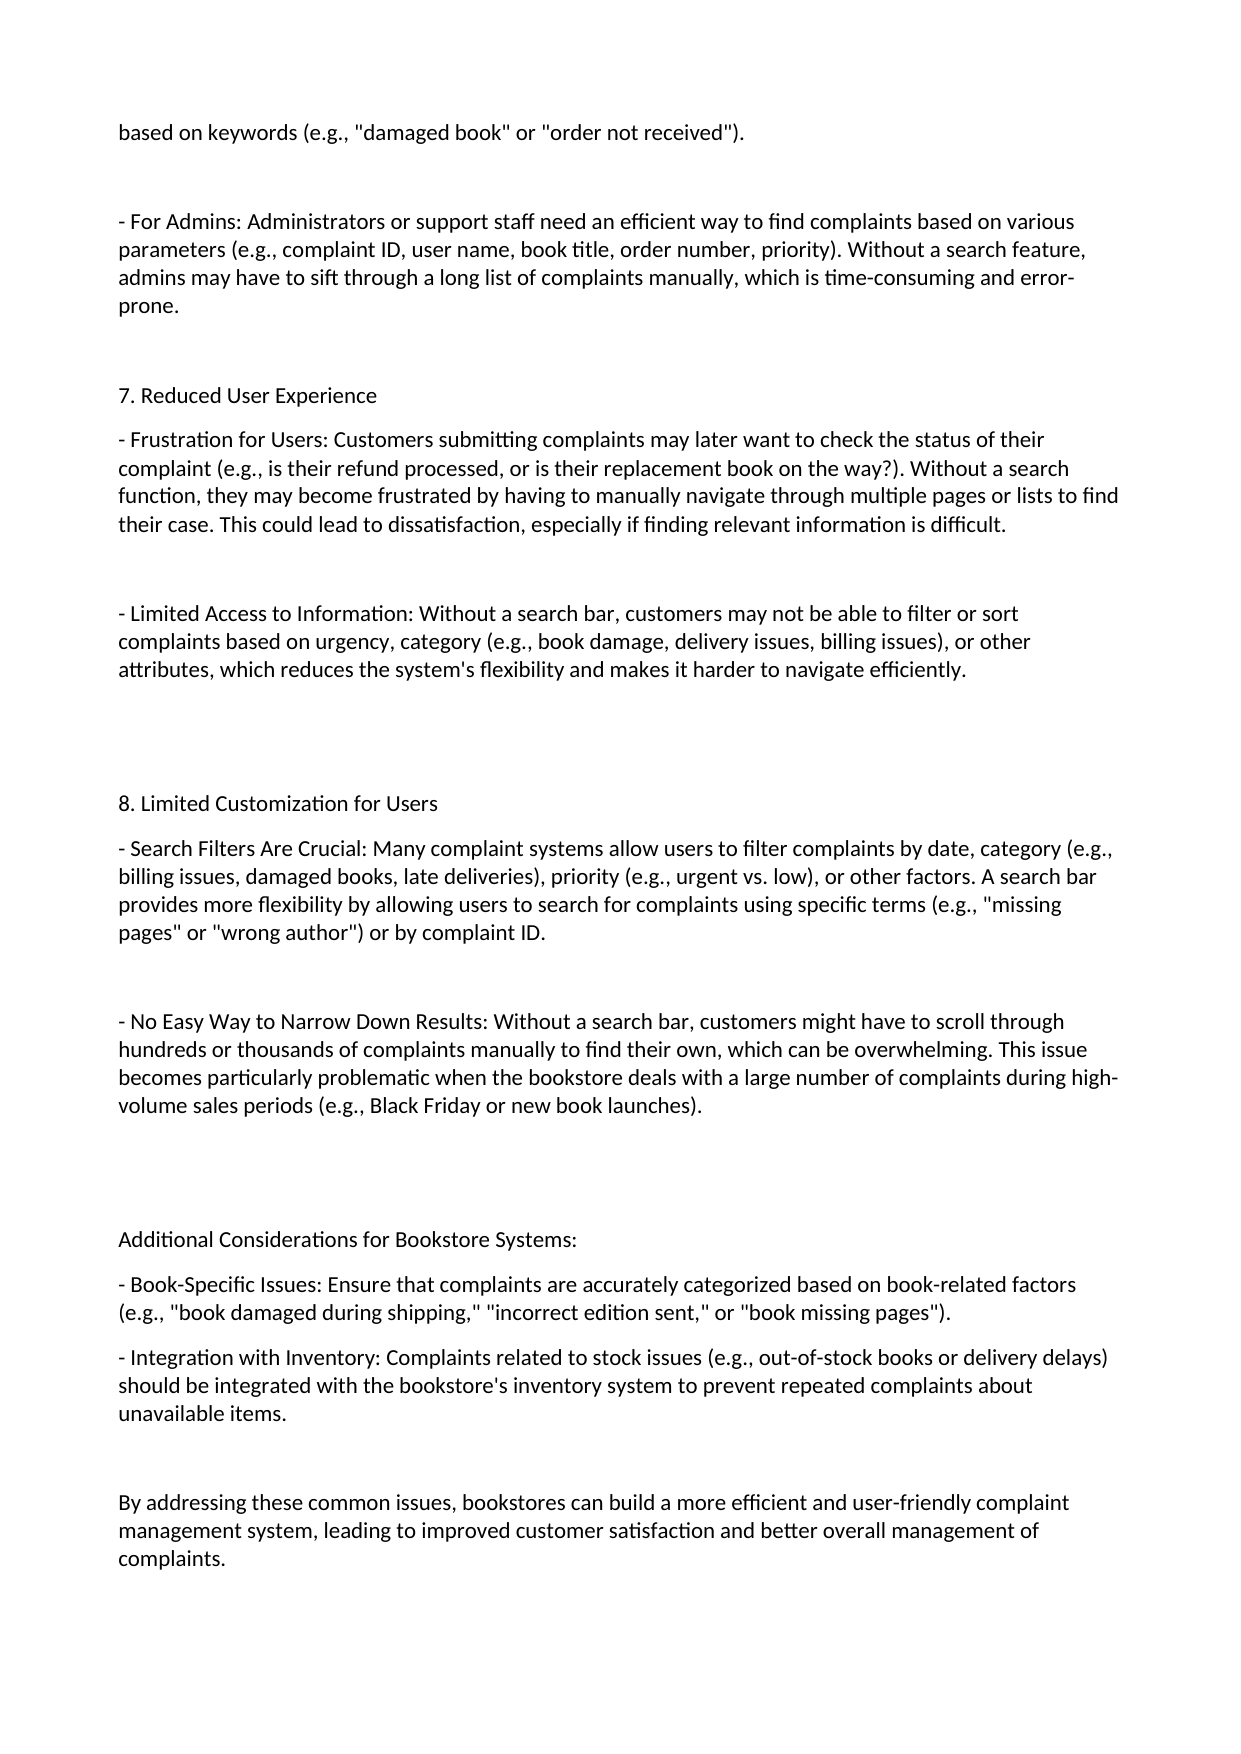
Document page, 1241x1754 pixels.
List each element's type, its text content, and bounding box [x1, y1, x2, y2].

text Additional Considerations for Bookstore Systems: [118, 1225, 1122, 1253]
text - Frustration for Users: Customers submitting complaints may later want to check the status of their complaint (e.g., is their refund processed, or is their replacement book on the way?). Without a search function, they may become frustrated by having to manually navigate through multiple pages or lists to find their case. This could lead to dissatisfaction, especially if finding relevant information is difficult. [118, 426, 1122, 538]
text - Book-Specific Issues: Ensure that complaints are accurately categorized based on book-related factors (e.g., "book damaged during shipping," "incorrect edition sent," or "book missing pages"). [118, 1270, 1122, 1326]
text - No Easy Way to Narrow Down Results: Without a search bar, customers might have to scroll through hundreds or thousands of complaints manually to find their own, which can be overwhelming. This issue becomes particularly problematic when the bookstore deals with a large number of complaints during high-volume sales periods (e.g., Black Friday or new book launches). [118, 1007, 1122, 1119]
text - Limited Access to Information: Without a search bar, customers may not be able to filter or sort complaints based on urgency, category (e.g., book damage, delivery issues, billing issues), or other attributes, which reduces the system's flexibility and makes it harder to navigate efficiently. [118, 599, 1122, 683]
text based on keywords (e.g., "damaged book" or "order not received"). [118, 118, 1122, 146]
text 8. Limited Customization for Users [118, 789, 1122, 817]
text 7. Reduced User Experience [118, 381, 1122, 409]
text - Search Filters Are Crucial: Many complaint systems allow users to filter complaints by date, category (e.g., billing issues, damaged books, late deliveries), priority (e.g., urgent vs. low), or other factors. A search bar provides more flexibility by allowing users to search for complaints using specific terms (e.g., "missing pages" or "wrong author") or by complaint ID. [118, 834, 1122, 946]
text - Integration with Inventory: Complaints related to stock issues (e.g., out-of-stock books or delivery delays) should be integrated with the bookstore's inventory system to prevent repeated complaints about unavailable items. [118, 1343, 1122, 1427]
text - For Admins: Administrators or support staff need an efficient way to find complaints based on various parameters (e.g., complaint ID, user name, book title, order number, priority). Without a search feature, admins may have to sift through a long list of complaints manually, which is time-consuming and error-prone. [118, 207, 1122, 319]
text By addressing these common issues, bookstores can build a more efficient and user-friendly complaint management system, leading to improved customer satisfaction and better overall management of complaints. [118, 1488, 1122, 1572]
